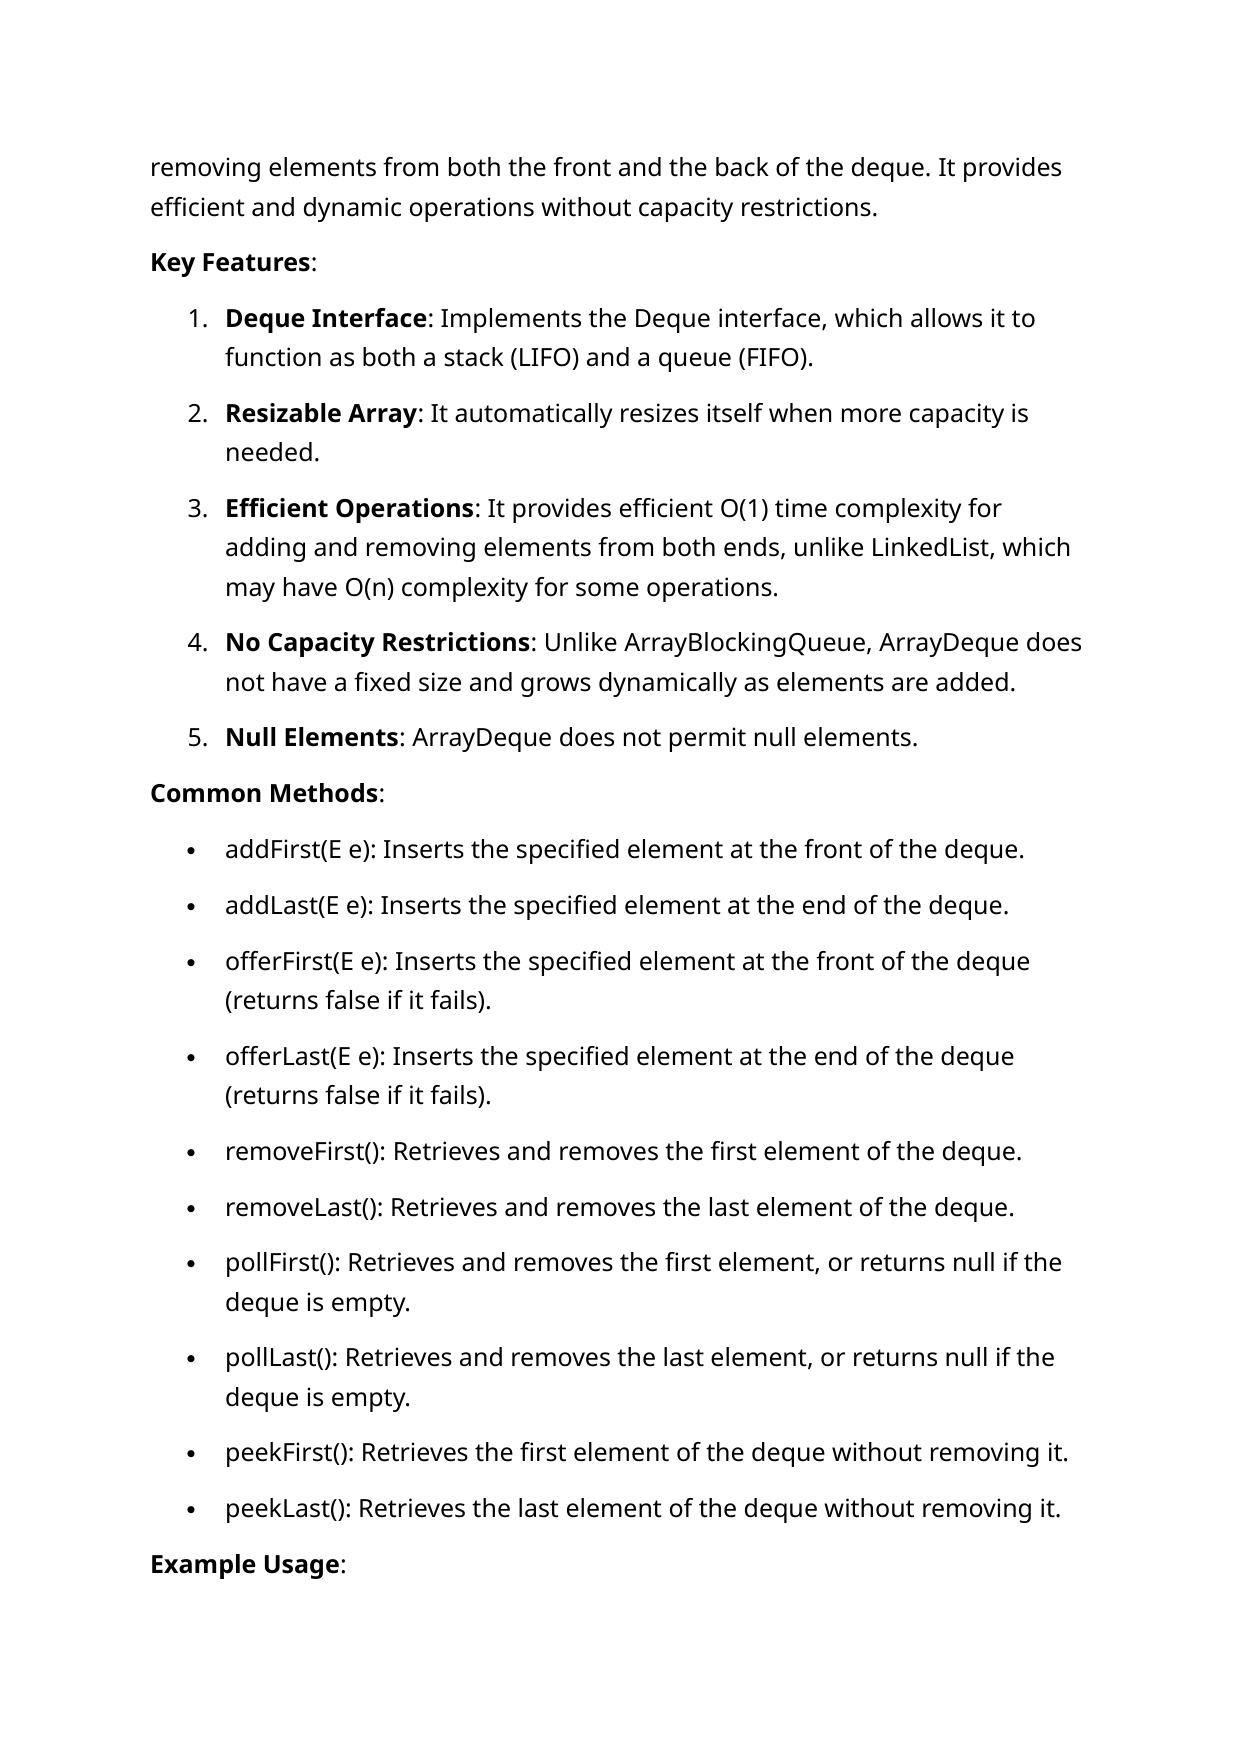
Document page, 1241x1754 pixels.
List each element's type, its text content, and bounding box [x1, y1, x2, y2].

list No Capacity Restrictions: Unlike ArrayBlockingQueue, ArrayDeque does not have a fixed size and grows dynamically as elements are added. [187, 625, 1090, 698]
text Key Features: [150, 245, 1090, 279]
list peekLast(): Retrieves the last element of the deque without removing it. [187, 1491, 1090, 1525]
list pollLast(): Retrieves and removes the last element, or returns null if the deque is empty. [187, 1340, 1090, 1413]
list pollFirst(): Retrieves and removes the first element, or returns null if the deque is empty. [187, 1245, 1090, 1318]
list offerFirst(E e): Inserts the specified element at the front of the deque (returns false if it fails). [187, 943, 1090, 1017]
text Example Usage: [150, 1547, 1090, 1581]
list removeFirst(): Retrieves and removes the first element of the deque. [187, 1133, 1090, 1167]
list Null Elements: ArrayDeque does not permit null elements. [187, 720, 1090, 754]
list peekFirst(): Retrieves the first element of the deque without removing it. [187, 1435, 1090, 1469]
list Efficient Operations: It provides efficient O(1) time complexity for adding and removing elements from both ends, unlike LinkedList, which may have O(n) complexity for some operations. [187, 491, 1090, 603]
list offerLast(E e): Inserts the specified element at the end of the deque (returns false if it fails). [187, 1038, 1090, 1112]
text removing elements from both the front and the back of the deque. It provides efficient and dynamic operations without capacity restrictions. [150, 150, 1090, 223]
list Deque Interface: Implements the Deque interface, which allows it to function as both a stack (LIFO) and a queue (FIFO). [187, 301, 1090, 374]
list addLast(E e): Inserts the specified element at the end of the deque. [187, 887, 1090, 922]
list removeLast(): Retrieves and removes the last element of the deque. [187, 1189, 1090, 1223]
list addFirst(E e): Inserts the specified element at the front of the deque. [187, 832, 1090, 866]
list Resizable Array: It automatically resizes itself when more capacity is needed. [187, 396, 1090, 469]
text Common Methods: [150, 776, 1090, 810]
